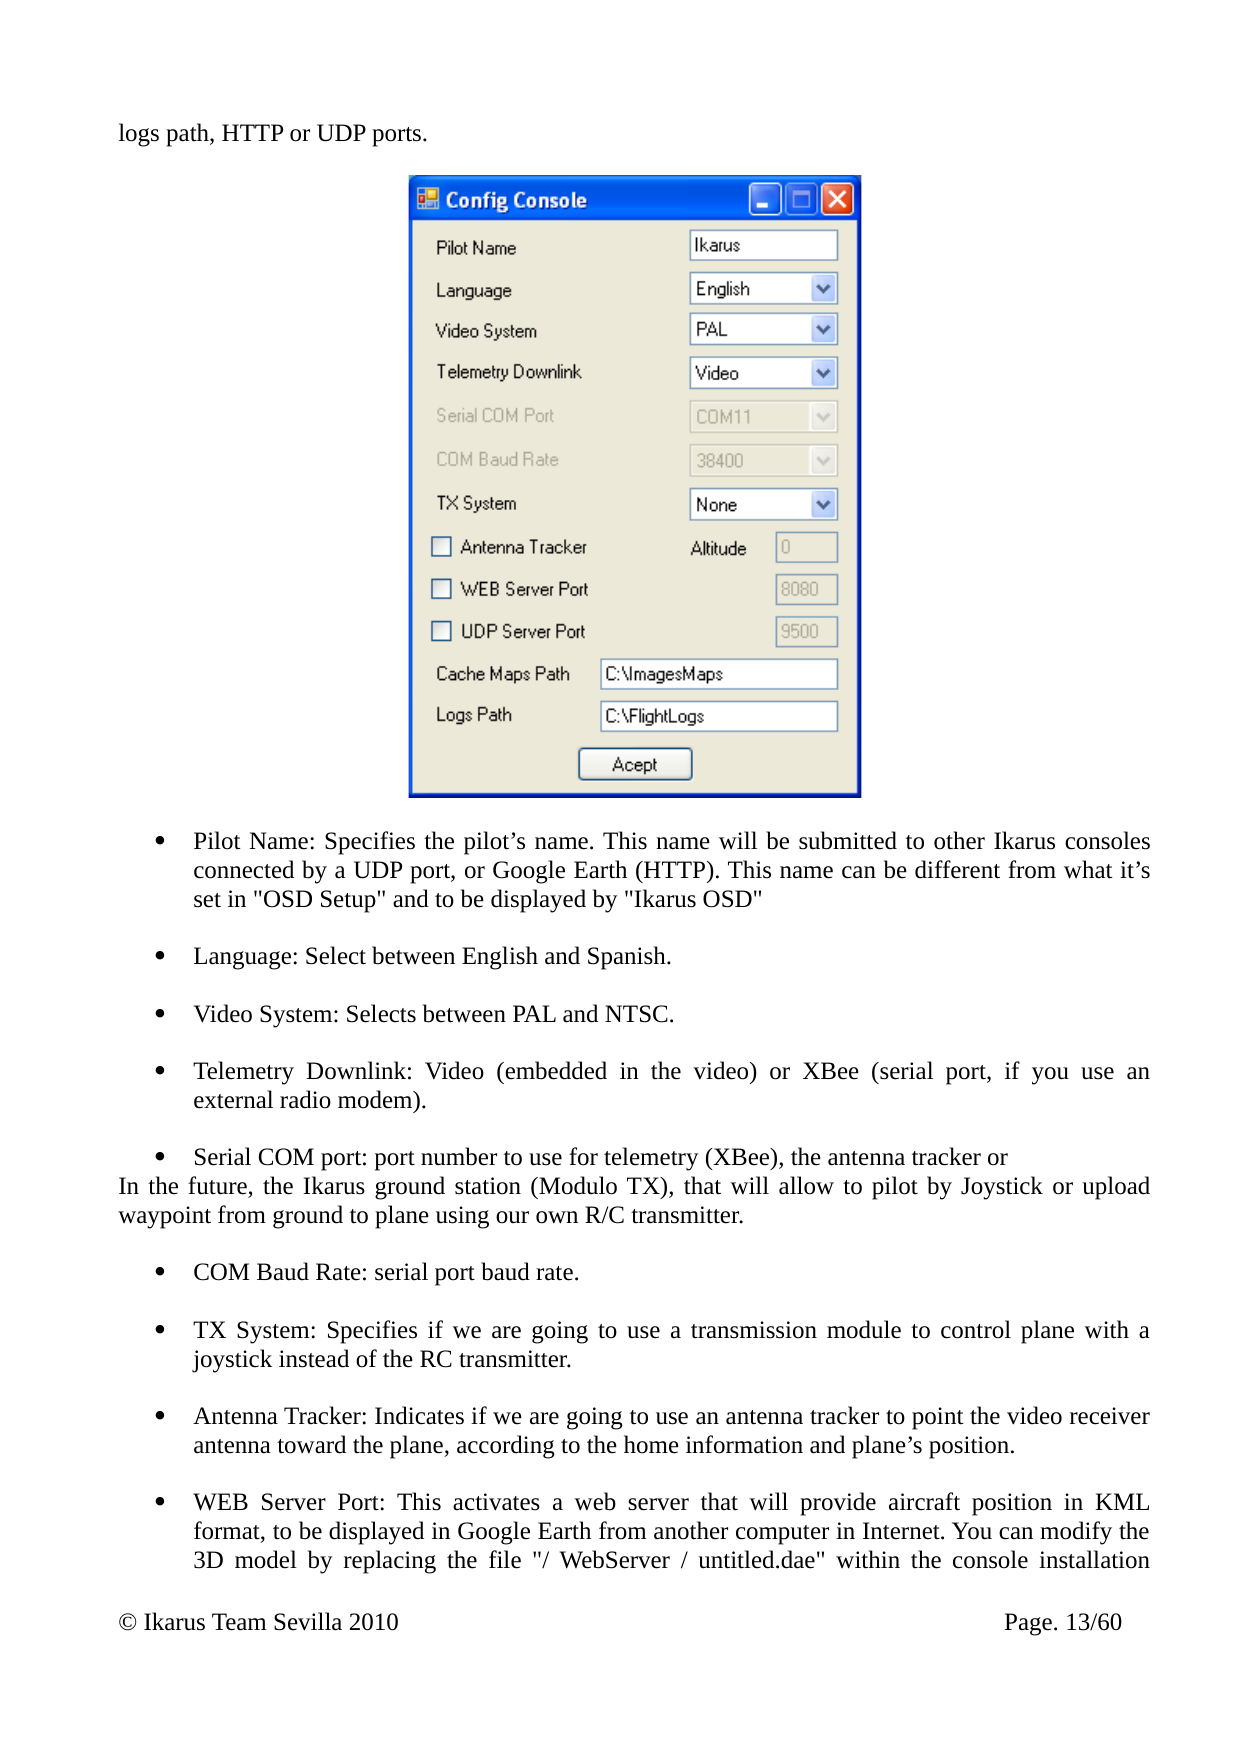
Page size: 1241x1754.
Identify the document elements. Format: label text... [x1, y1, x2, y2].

list Antenna Tracker: Indicates if we are going to use an antenna tracker to point the video receiver antenna toward the plane, according to the home information and plane’s position. [156, 1401, 1152, 1459]
list Video System: Selects between PAL and NTSC. [156, 999, 1152, 1027]
picture [408, 175, 862, 798]
list Serial COM port: port number to use for telemetry (XBee), the antenna tracker or [156, 1142, 1152, 1171]
text logs path, HTTP or UDP ports. [118, 118, 1152, 147]
list COM Baud Rate: serial port baud rate. [156, 1257, 1152, 1286]
list Language: Select between English and Spanish. [156, 941, 1152, 970]
list WEB Server Port: This activates a web server that will provide aircraft position in KML format, to be displayed in Google Earth from another computer in Internet. You can modify the 3D model by replacing the file "/ WebServer / untitled.dae" within the console installation [156, 1487, 1152, 1574]
list TX System: Specifies if we are going to use a transmission module to control plane with a joystick instead of the RC transmitter. [156, 1315, 1152, 1372]
list Pilot Name: Specifies the pilot’s name. This name will be submitted to other Ikarus consoles connected by a UDP port, or Google Earth (HTTP). This name can be different from what it’s set in "OSD Setup" and to be displayed by "Ikarus OSD" [156, 826, 1152, 912]
list Telemetry Downlink: Video (embedded in the video) or XBee (serial port, if you use an external radio modem). [156, 1056, 1152, 1114]
text In the future, the Ikarus ground station (Modulo TX), that will allow to pilot by Joystick or upload waypoint from ground to plane using our own R/C transmitter. [118, 1171, 1152, 1229]
